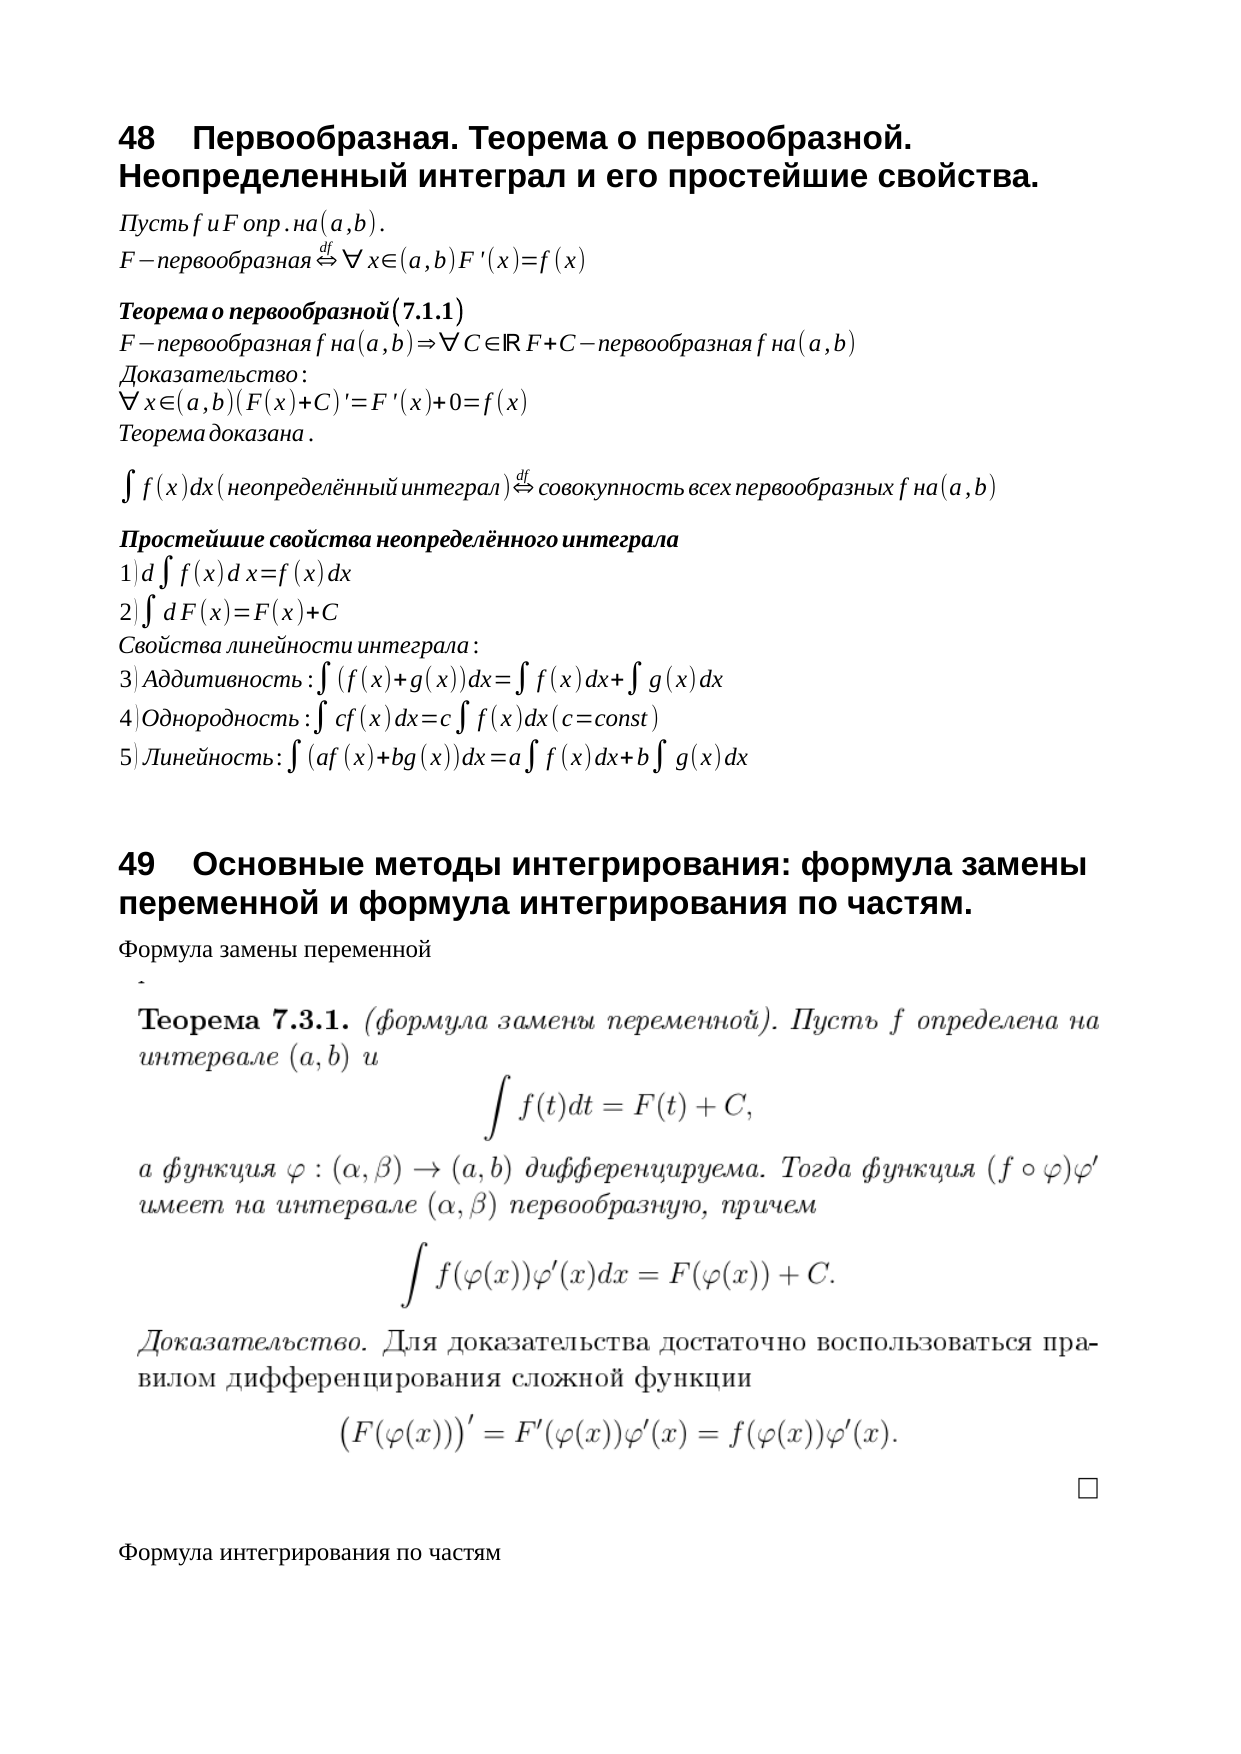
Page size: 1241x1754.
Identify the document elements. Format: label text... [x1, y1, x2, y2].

picture [118, 981, 1123, 1519]
text Формула замены переменной [118, 934, 1122, 962]
text Формула интегрирования по частям [118, 1537, 1122, 1566]
subtitle Первообразная. Теорема о первообразной. Неопределенный интеграл и его простейшие свойства. [118, 118, 1122, 195]
subtitle Основные методы интегрирования: формула замены переменной и формула интегрирования по частям. [118, 844, 1122, 921]
